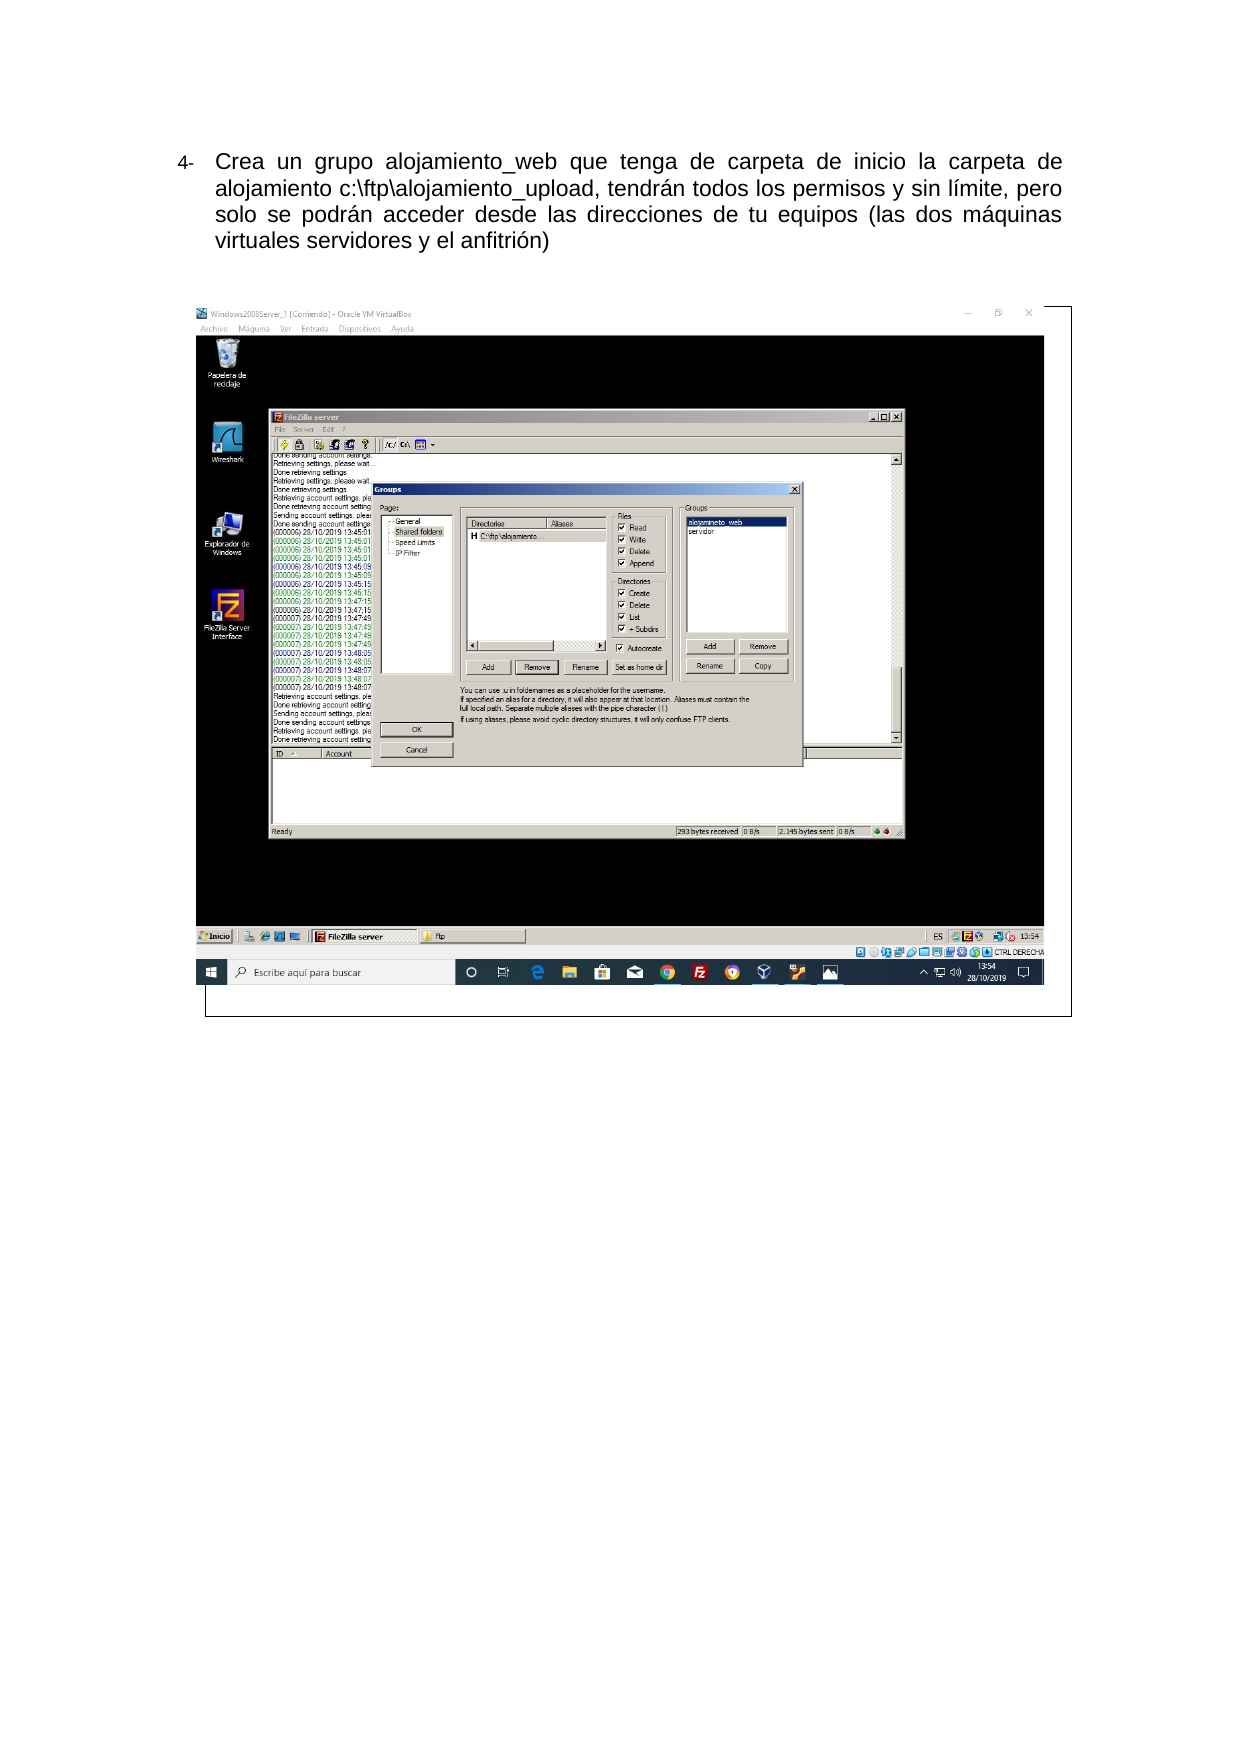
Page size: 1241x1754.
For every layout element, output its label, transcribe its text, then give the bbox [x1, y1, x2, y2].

list Crea un grupo alojamiento_web que tenga de carpeta de inicio la carpeta de alojamiento c:\ftp\alojamiento_upload, tendrán todos los permisos y sin límite, pero solo se podrán acceder desde las direcciones de tu equipos (las dos máquinas virtuales servidores y el anfitrión) [177, 148, 1063, 253]
picture [196, 306, 1045, 985]
